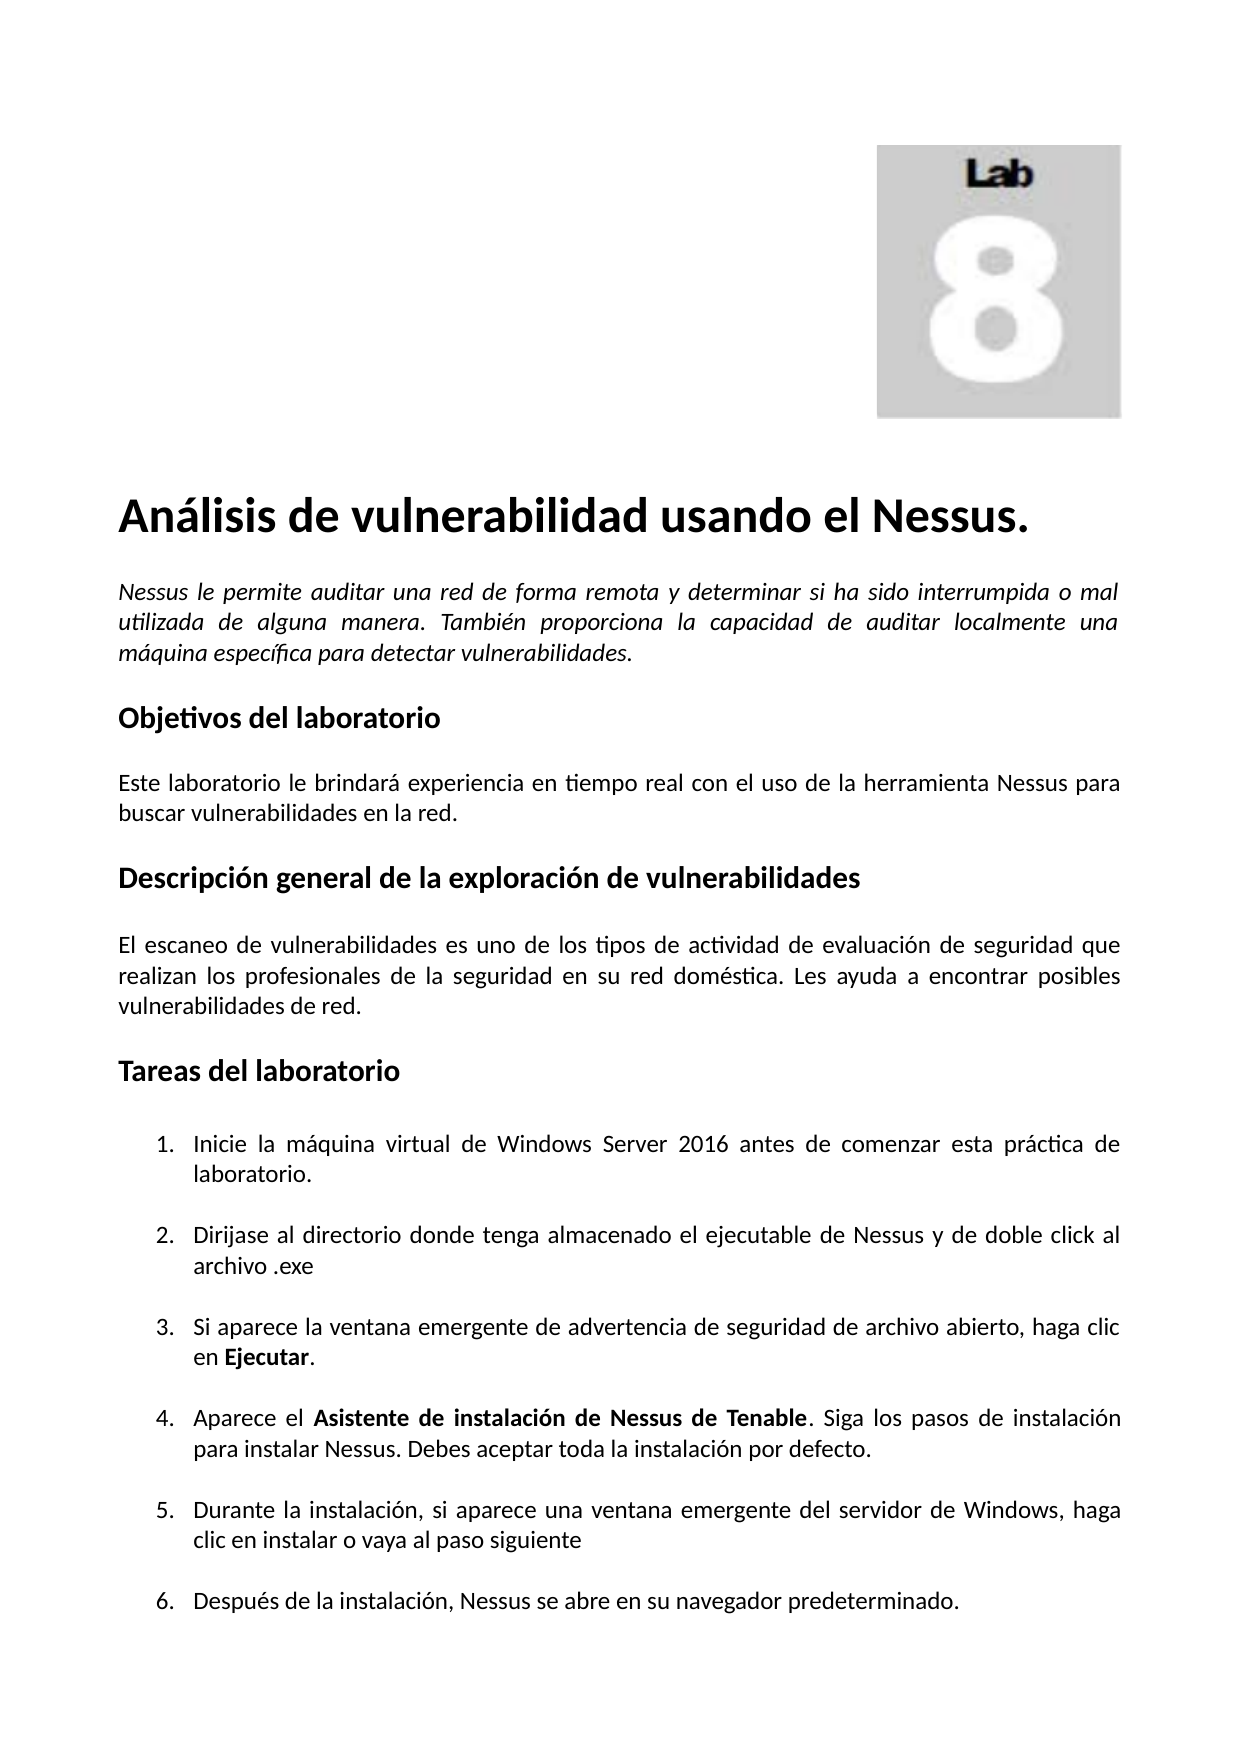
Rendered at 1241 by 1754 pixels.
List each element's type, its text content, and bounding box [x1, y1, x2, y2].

text Nessus le permite auditar una red de forma remota y determinar si ha sido interrumpida o mal utilizada de alguna manera. También proporciona la capacidad de auditar localmente una máquina específica para detectar vulnerabilidades. [118, 576, 1122, 667]
text Este laboratorio le brindará experiencia en tiempo real con el uso de la herramienta Nessus para buscar vulnerabilidades en la red. [118, 767, 1122, 828]
text Objetivos del laboratorio [118, 698, 1122, 736]
list Aparece el Asistente de instalación de Nessus de Tenable. Siga los pasos de instalación para instalar Nessus. Debes aceptar toda la instalación por defecto. [156, 1402, 1122, 1463]
text Análisis de vulnerabilidad usando el Nessus. [118, 484, 1122, 545]
text El escaneo de vulnerabilidades es uno de los tipos de actividad de evaluación de seguridad que realizan los profesionales de la seguridad en su red doméstica. Les ayuda a encontrar posibles vulnerabilidades de red. [118, 929, 1122, 1021]
list Durante la instalación, si aparece una ventana emergente del servidor de Windows, haga clic en instalar o vaya al paso siguiente [156, 1494, 1122, 1555]
list Si aparece la ventana emergente de advertencia de seguridad de archivo abierto, haga clic en Ejecutar. [156, 1311, 1122, 1372]
list Inicie la máquina virtual de Windows Server 2016 antes de comenzar esta práctica de laboratorio. [156, 1128, 1122, 1189]
list Después de la instalación, Nessus se abre en su navegador predeterminado. [156, 1586, 1122, 1616]
text Descripción general de la exploración de vulnerabilidades [118, 858, 1122, 896]
picture [876, 145, 1123, 419]
text Tareas del laboratorio [118, 1051, 1122, 1089]
list Dirijase al directorio donde tenga almacenado el ejecutable de Nessus y de doble click al archivo .exe [156, 1219, 1122, 1280]
